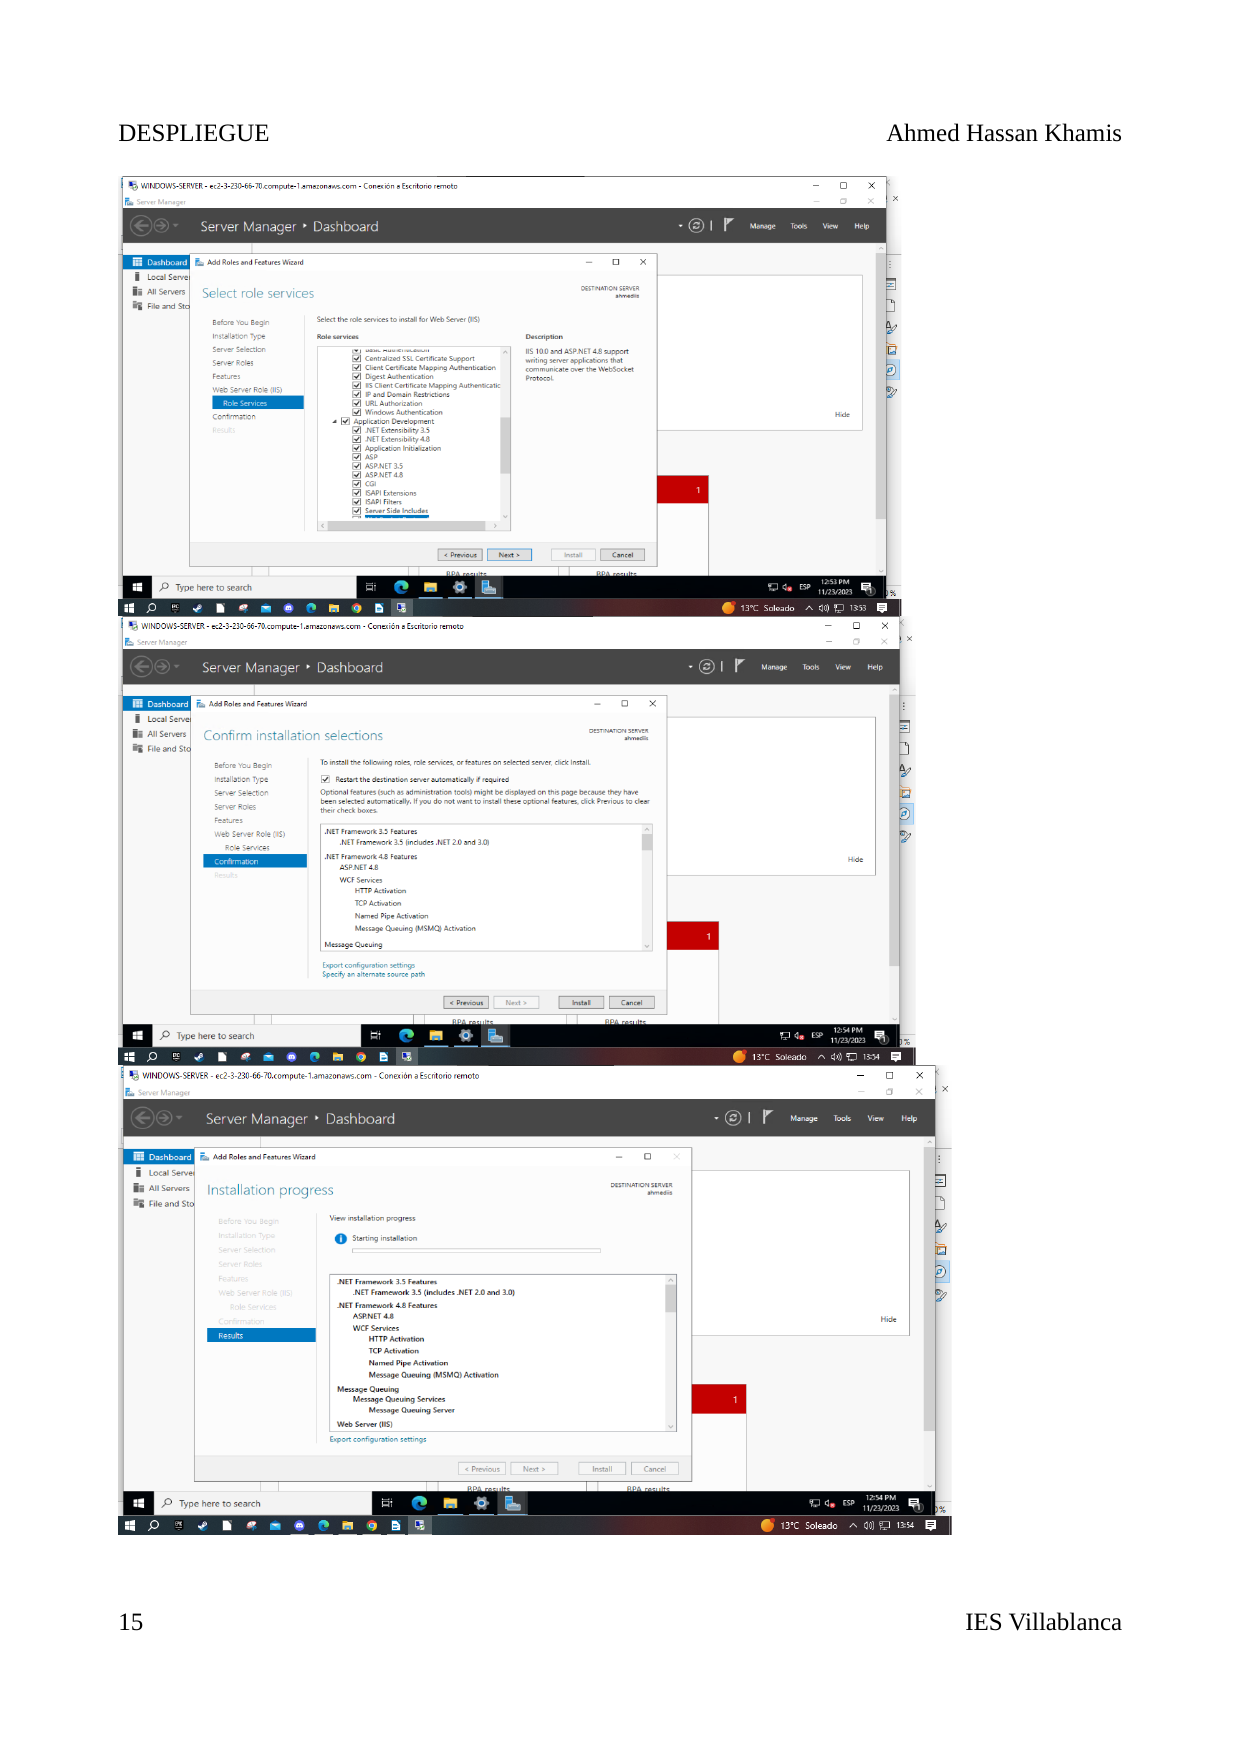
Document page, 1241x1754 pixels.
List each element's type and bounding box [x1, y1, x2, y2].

picture [118, 176, 952, 1535]
